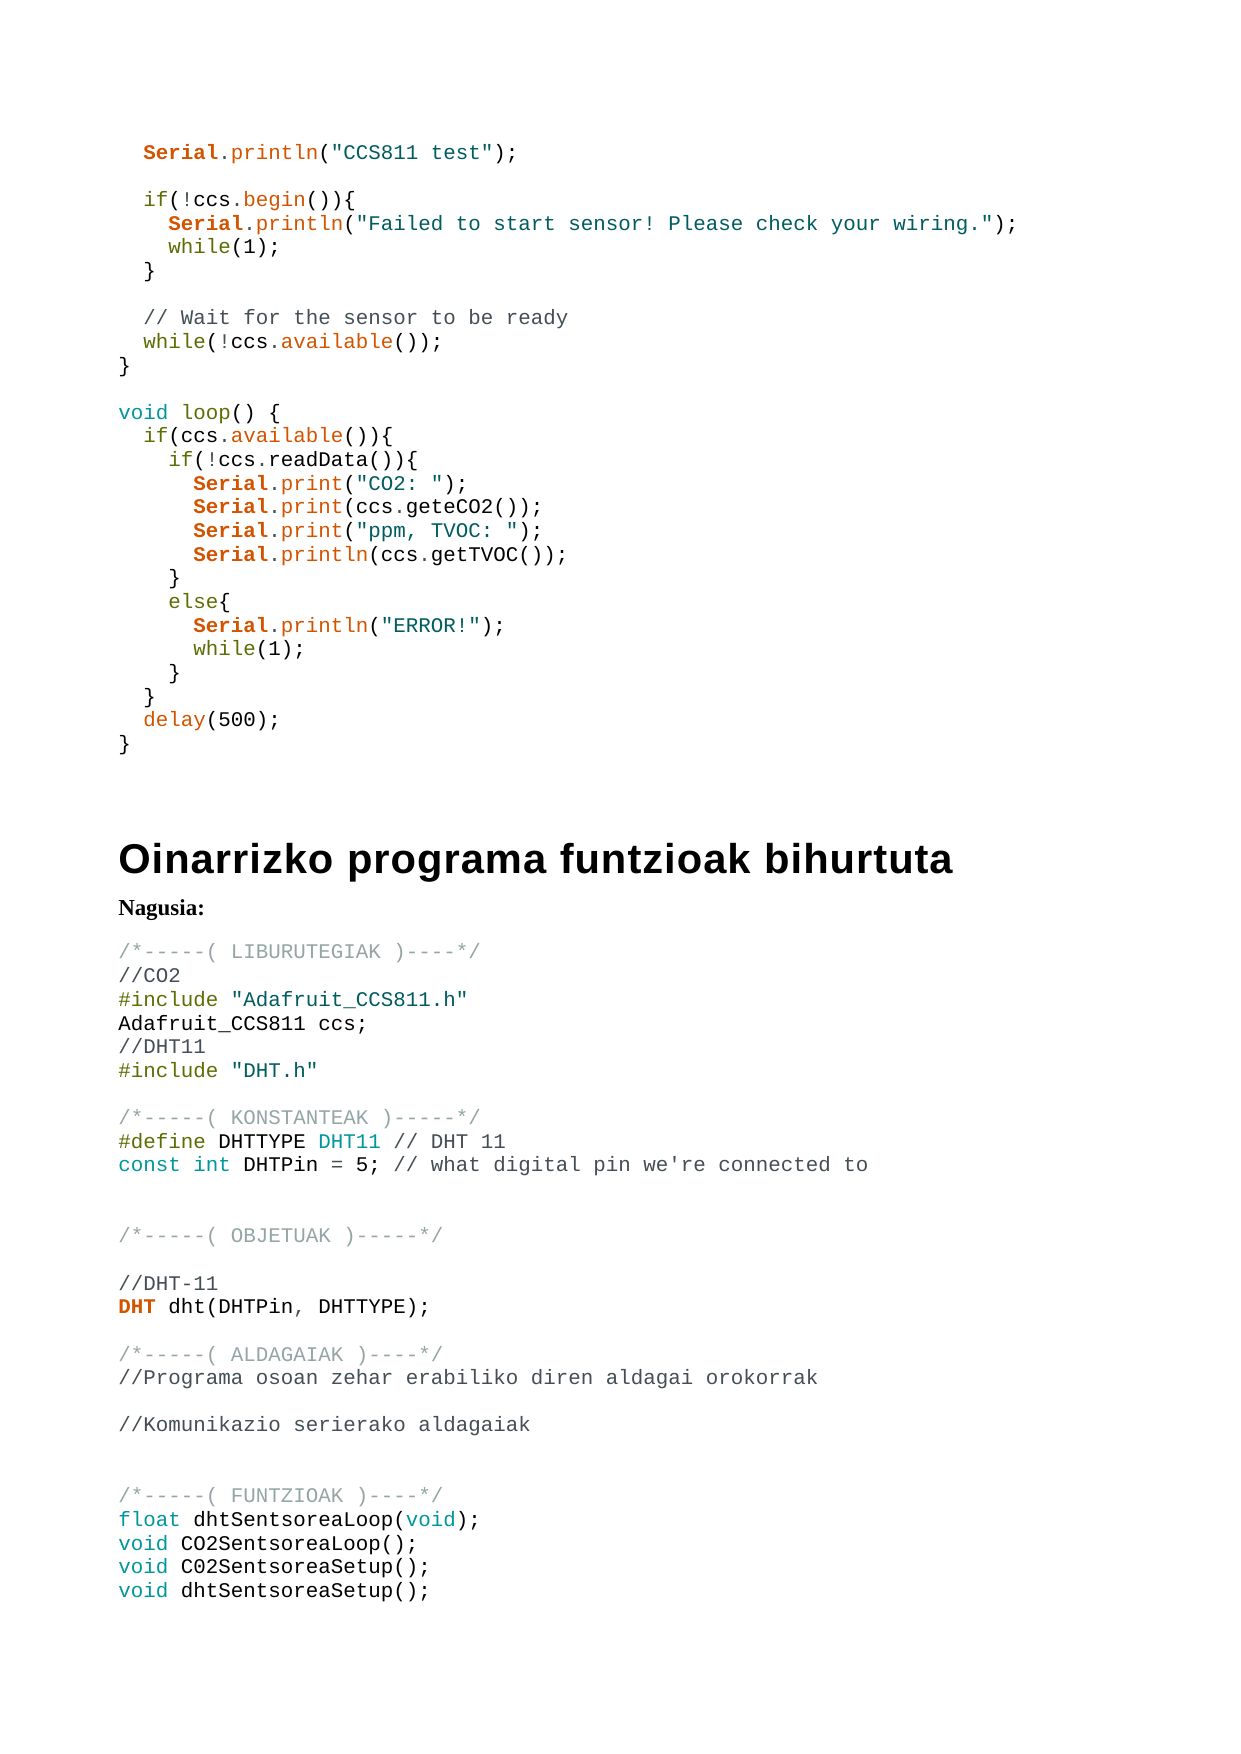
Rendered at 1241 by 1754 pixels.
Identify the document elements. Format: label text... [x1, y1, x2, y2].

text while(!ccs.available()); [118, 331, 1122, 354]
text float dhtSentsoreaLoop(void); [118, 1509, 1122, 1533]
text if(!ccs.readData()){ [118, 449, 1122, 473]
text } [118, 733, 1122, 757]
text } [118, 662, 1122, 686]
text #include "DHT.h" [118, 1060, 1122, 1083]
text Serial.print("ppm, TVOC: "); [118, 520, 1122, 544]
text DHT dht(DHTPin, DHTTYPE); [118, 1296, 1122, 1320]
text else{ [118, 591, 1122, 615]
text void C02SentsoreaSetup(); [118, 1556, 1122, 1580]
text } [118, 567, 1122, 591]
text Serial.print(ccs.geteCO2()); [118, 496, 1122, 520]
text /*-----( LIBURUTEGIAK )----*/ [118, 942, 1122, 965]
text Serial.println("CCS811 test"); [118, 142, 1122, 165]
text /*-----( FUNTZIOAK )----*/ [118, 1485, 1122, 1509]
text Serial.print("CO2: "); [118, 473, 1122, 496]
text // Wait for the sensor to be ready [118, 307, 1122, 331]
text void CO2SentsoreaLoop(); [118, 1533, 1122, 1556]
text //DHT-11 [118, 1273, 1122, 1296]
subtitle Oinarrizko programa funtzioak bihurtuta [118, 834, 1122, 882]
text #define DHTTYPE DHT11 // DHT 11 [118, 1131, 1122, 1154]
text while(1); [118, 236, 1122, 260]
text } [118, 260, 1122, 284]
text Serial.println(ccs.getTVOC()); [118, 544, 1122, 567]
text } [118, 686, 1122, 709]
text //CO2 [118, 965, 1122, 989]
text /*-----( ALDAGAIAK )----*/ [118, 1343, 1122, 1367]
text if(ccs.available()){ [118, 426, 1122, 449]
text Nagusia: [118, 894, 1122, 920]
text //Programa osoan zehar erabiliko diren aldagai orokorrak [118, 1367, 1122, 1391]
text void dhtSentsoreaSetup(); [118, 1580, 1122, 1604]
text while(1); [118, 638, 1122, 662]
text //Komunikazio serierako aldagaiak [118, 1414, 1122, 1438]
text Serial.println("ERROR!"); [118, 615, 1122, 638]
text #include "Adafruit_CCS811.h" [118, 989, 1122, 1012]
text //DHT11 [118, 1036, 1122, 1060]
text delay(500); [118, 709, 1122, 733]
text /*-----( KONSTANTEAK )-----*/ [118, 1107, 1122, 1131]
text /*-----( OBJETUAK )-----*/ [118, 1225, 1122, 1249]
text const int DHTPin = 5; // what digital pin we're connected to [118, 1154, 1122, 1178]
text if(!ccs.begin()){ [118, 189, 1122, 213]
text Serial.println("Failed to start sensor! Please check your wiring."); [118, 213, 1122, 236]
text Adafruit_CCS811 ccs; [118, 1012, 1122, 1036]
text void loop() { [118, 402, 1122, 426]
text } [118, 354, 1122, 378]
